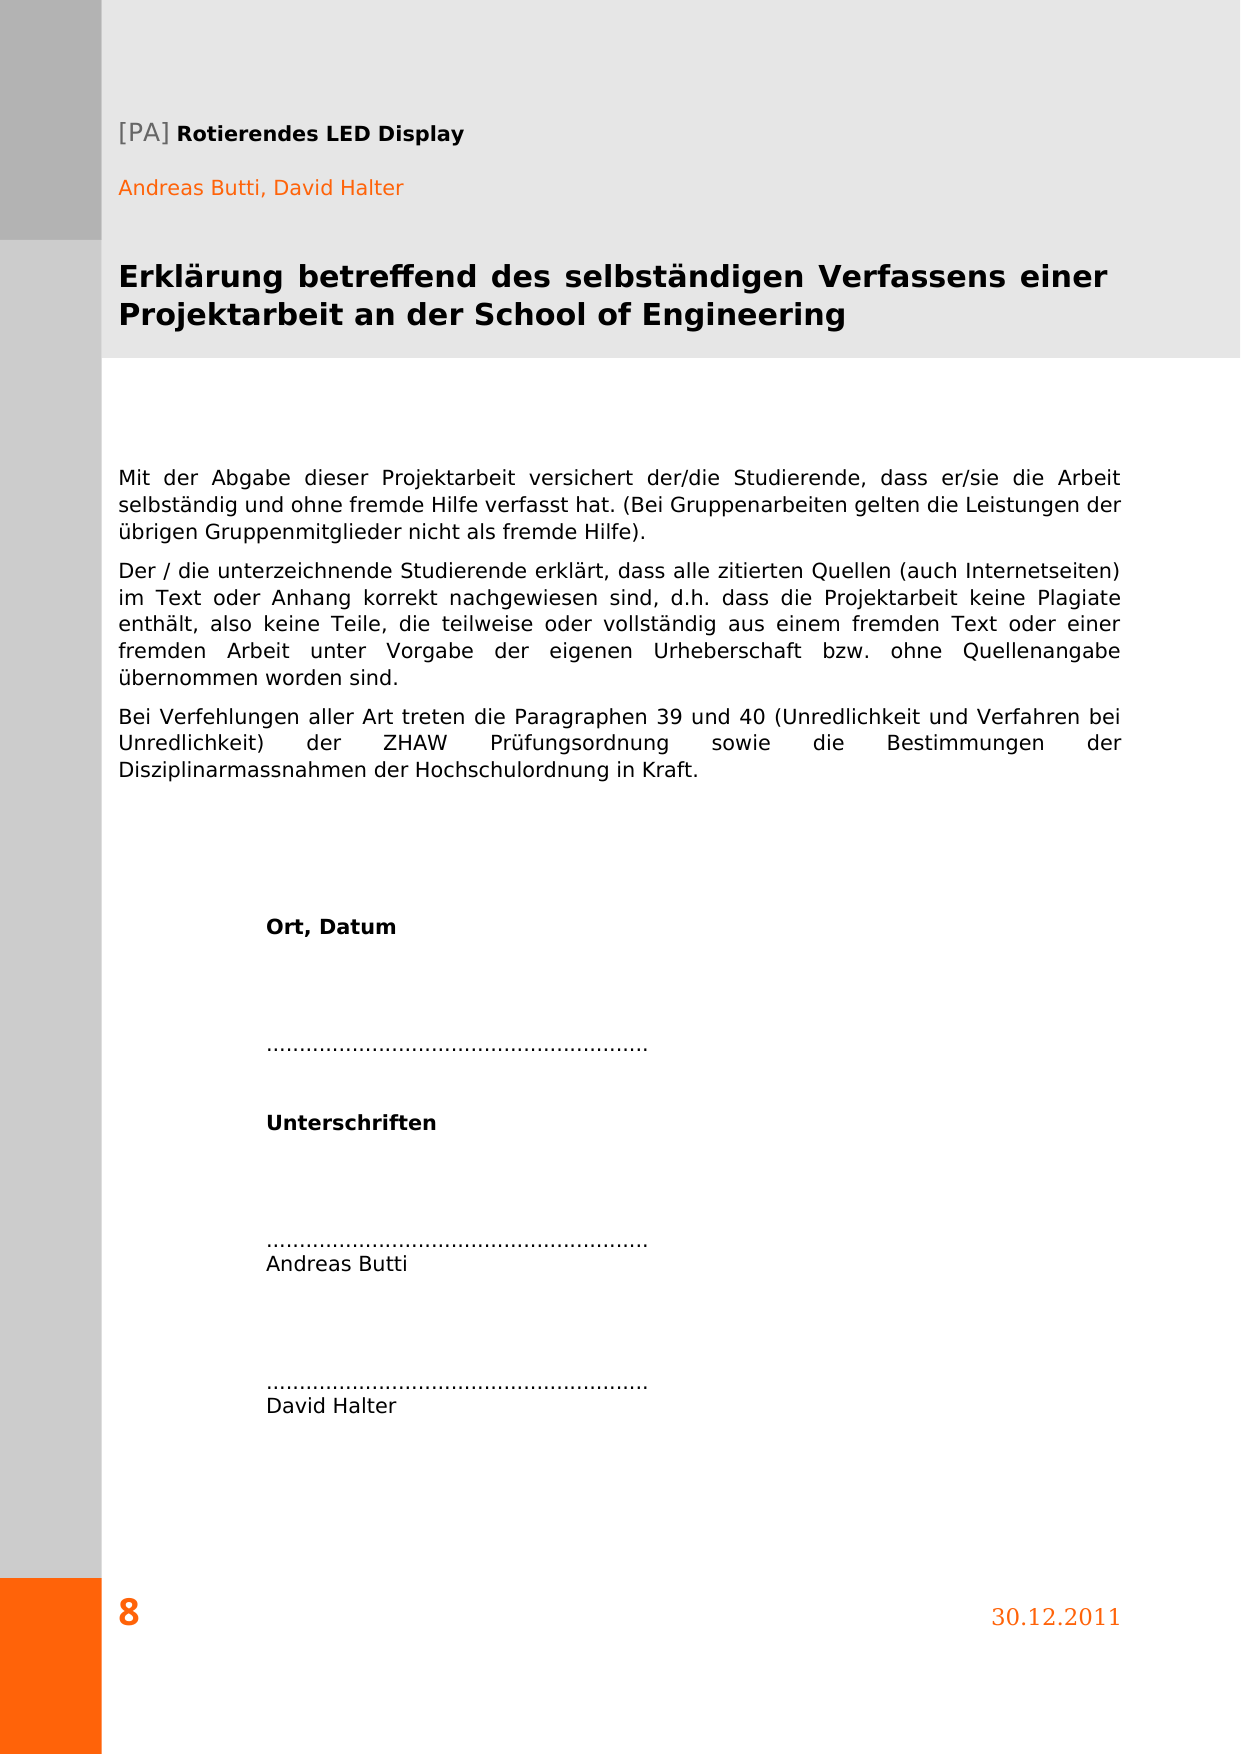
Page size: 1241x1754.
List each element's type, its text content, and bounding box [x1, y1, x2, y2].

text Unterschriften [118, 1111, 1122, 1135]
text .......................................................... [118, 1370, 1122, 1394]
text Der / die unterzeichnende Studierende erklärt, dass alle zitierten Quellen (auch Internetseiten) im Text oder Anhang korrekt nachgewiesen sind, d.h. dass die Projektarbeit keine Plagiate enthält, also keine Teile, die teilweise oder vollständig aus einem fremden Text oder einer fremden Arbeit unter Vorgabe der eigenen Urheberschaft bzw. ohne Quellenangabe übernommen worden sind. [118, 559, 1122, 690]
text .......................................................... [118, 1032, 1122, 1056]
text David Halter [118, 1394, 1122, 1418]
text Andreas Butti [118, 1252, 1122, 1277]
text Mit der Abgabe dieser Projektarbeit versichert der/die Studierende, dass er/sie die Arbeit selbständig und ohne fremde Hilfe verfasst hat. (Bei Gruppenarbeiten gelten die Leistungen der übrigen Gruppenmitglieder nicht als fremde Hilfe). [118, 466, 1122, 544]
text Ort, Datum [118, 915, 1122, 939]
text .......................................................... [118, 1228, 1122, 1252]
text Bei Verfehlungen aller Art treten die Paragraphen 39 und 40 (Unredlichkeit und Verfahren bei Unredlichkeit) der ZHAW Prüfungsordnung sowie die Bestimmungen der Disziplinarmassnahmen der Hochschulordnung in Kraft. [118, 705, 1122, 782]
